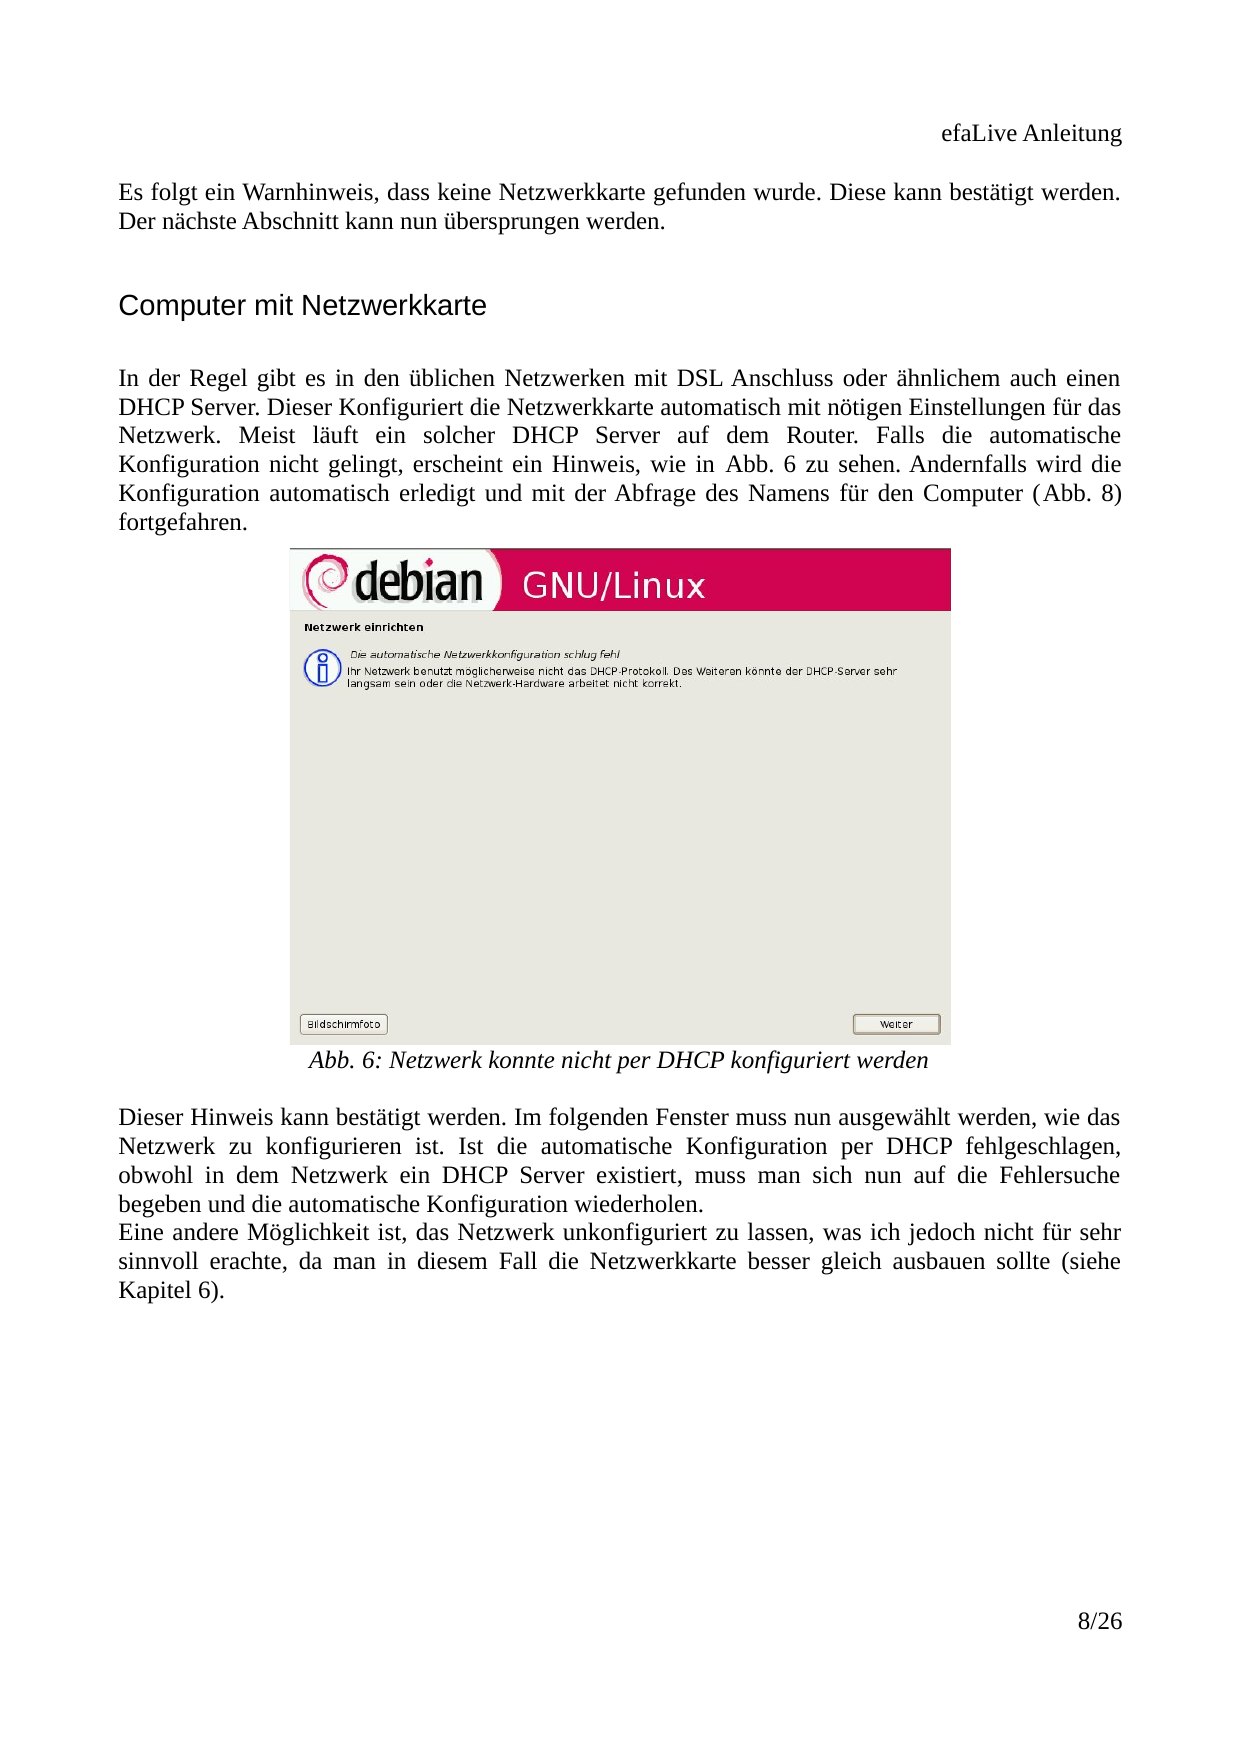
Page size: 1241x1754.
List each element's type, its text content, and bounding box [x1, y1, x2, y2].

text Eine andere Möglichkeit ist, das Netzwerk unkonfiguriert zu lassen, was ich jedoch nicht für sehr sinnvoll erachte, da man in diesem Fall die Netzwerkkarte besser gleich ausbauen sollte (siehe Kapitel 6). [118, 1217, 1122, 1304]
text In der Regel gibt es in den üblichen Netzwerken mit DSL Anschluss oder ähnlichem auch einen DHCP Server. Dieser Konfiguriert die Netzwerkkarte automatisch mit nötigen Einstellungen für das Netzwerk. Meist läuft ein solcher DHCP Server auf dem Router. Falls die automatische Konfiguration nicht gelingt, erscheint ein Hinweis, wie in Abb. 6 zu sehen. Andernfalls wird die Konfiguration automatisch erledigt und mit der Abfrage des Namens für den Computer (Abb. 8) fortgefahren. [118, 363, 1122, 536]
text Dieser Hinweis kann bestätigt werden. Im folgenden Fenster muss nun ausgewählt werden, wie das Netzwerk zu konfigurieren ist. Ist die automatische Konfiguration per DHCP fehlgeschlagen, obwohl in dem Netzwerk ein DHCP Server existiert, muss man sich nun auf die Fehlersuche begeben und die automatische Konfiguration wiederholen. [118, 1102, 1122, 1217]
picture [289, 548, 951, 1045]
text Es folgt ein Warnhinweis, dass keine Netzwerkkarte gefunden wurde. Diese kann bestätigt werden. Der nächste Abschnitt kann nun übersprungen werden. [118, 177, 1122, 234]
text Abb. 6: Netzwerk konnte nicht per DHCP konfiguriert werden [289, 1045, 951, 1074]
subtitle Computer mit Netzwerkkarte [118, 288, 1122, 322]
